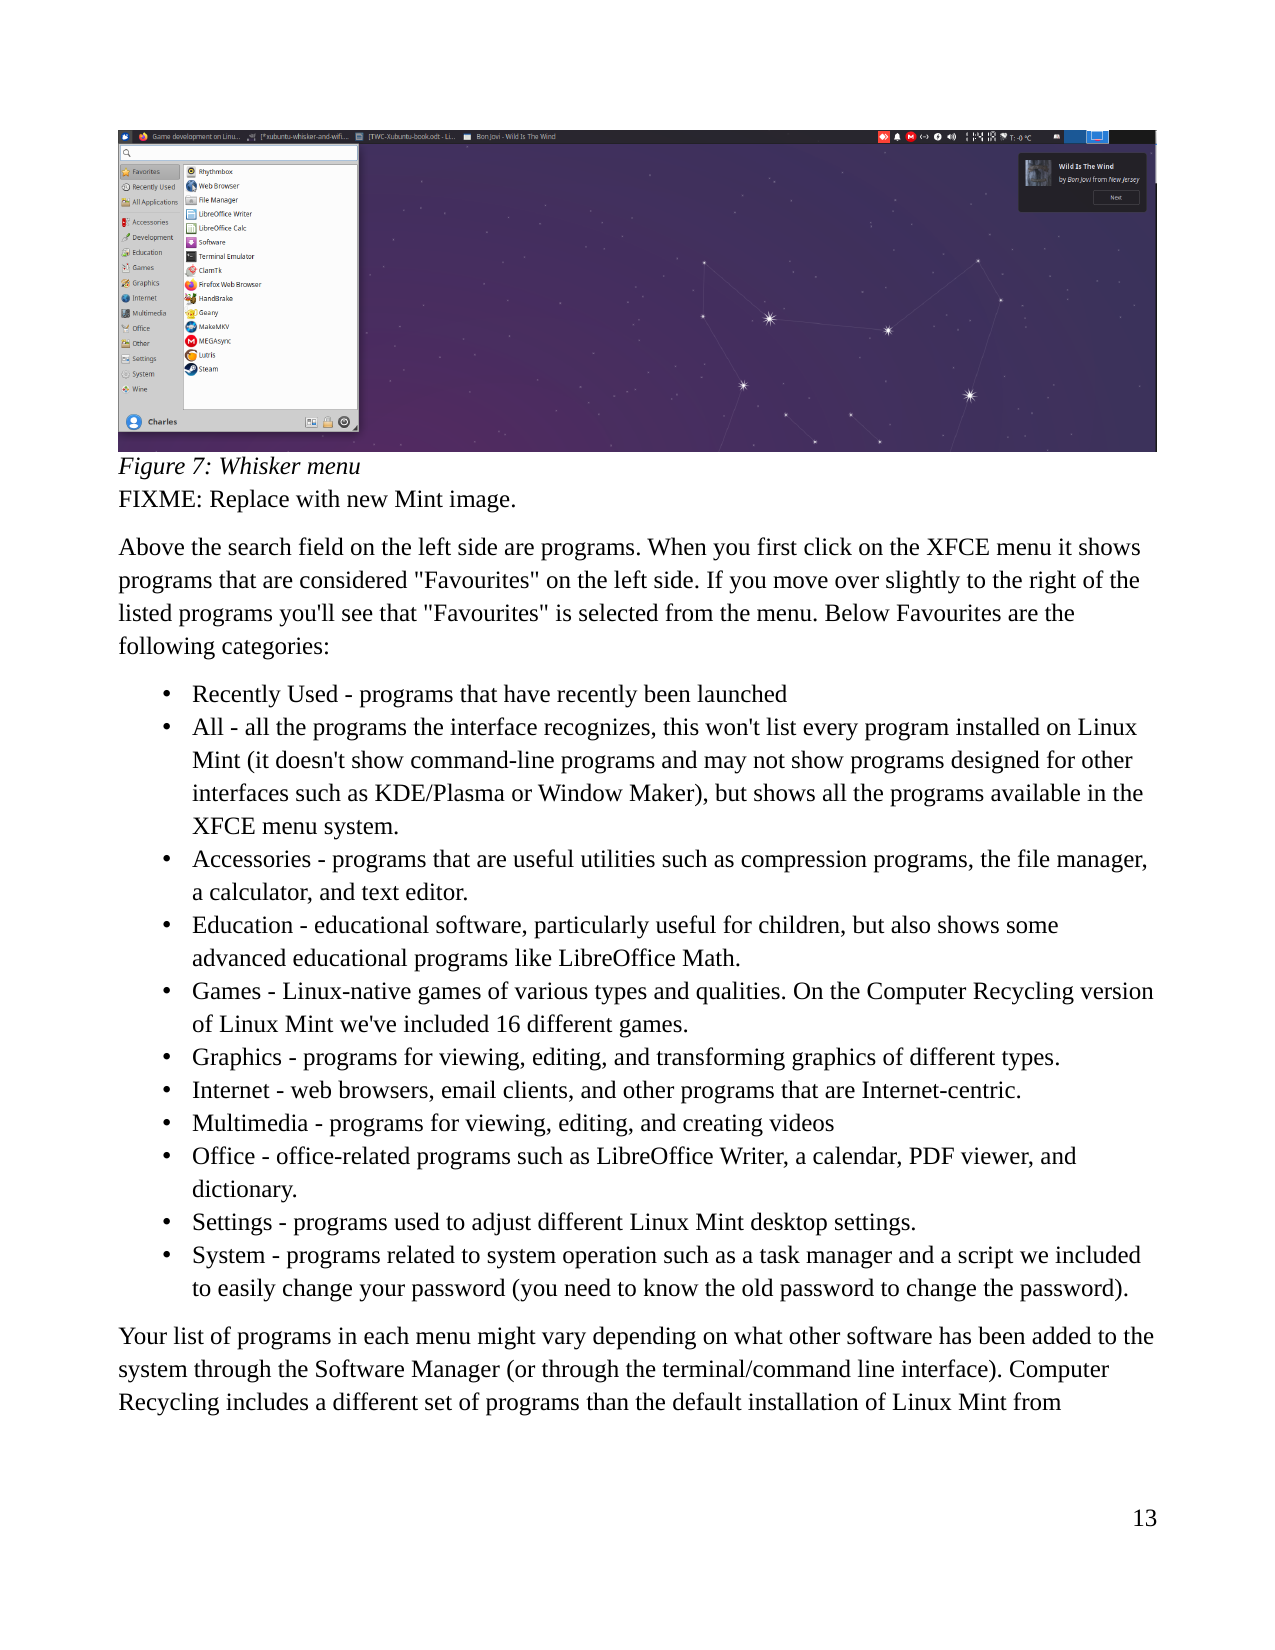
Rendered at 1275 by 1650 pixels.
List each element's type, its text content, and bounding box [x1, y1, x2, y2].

list System - programs related to system operation such as a task manager and a script we included to easily change your password (you need to know the old password to change the password). [162, 1240, 1157, 1302]
list Graphics - programs for viewing, editing, and transforming graphics of different types. [162, 1042, 1157, 1071]
text FIXME: Replace with new Mint image. [118, 480, 1157, 513]
text Figure 7: Whisker menu [118, 452, 1157, 480]
list Games - Linux-native games of various types and qualities. On the Computer Recycling version of Linux Mint we've included 16 different games. [162, 976, 1157, 1038]
list Settings - programs used to adjust different Linux Mint desktop settings. [162, 1207, 1157, 1236]
list Internet - web browsers, email clients, and other programs that are Internet-centric. [162, 1075, 1157, 1104]
list Multimedia - programs for viewing, editing, and creating videos [162, 1108, 1157, 1137]
text [118, 118, 1157, 130]
list Accessories - programs that are useful utilities such as compression programs, the file manager, a calculator, and text editor. [162, 844, 1157, 906]
list Education - educational software, particularly useful for children, but also shows some advanced educational programs like LibreOffice Math. [162, 910, 1157, 972]
list Office - office-related programs such as LibreOffice Writer, a calendar, PDF viewer, and dictionary. [162, 1141, 1157, 1203]
text Your list of programs in each menu might vary depending on what other software has been added to the system through the Software Manager (or through the terminal/command line interface). Computer Recycling includes a different set of programs than the default installation of Linux Mint from [118, 1321, 1157, 1416]
picture [118, 130, 1157, 452]
text Above the search field on the left side are programs. When you first click on the XFCE menu it shows programs that are considered "Favourites" on the left side. If you move over slightly to the right of the listed programs you'll see that "Favourites" is selected from the menu. Below Favourites are the following categories: [118, 532, 1157, 660]
list All - all the programs the interface recognizes, this won't list every program installed on Linux Mint (it doesn't show command-line programs and may not show programs designed for other interfaces such as KDE/Plasma or Window Maker), but shows all the programs available in the XFCE menu system. [162, 712, 1157, 839]
list Recently Used - programs that have recently been launched [162, 679, 1157, 707]
